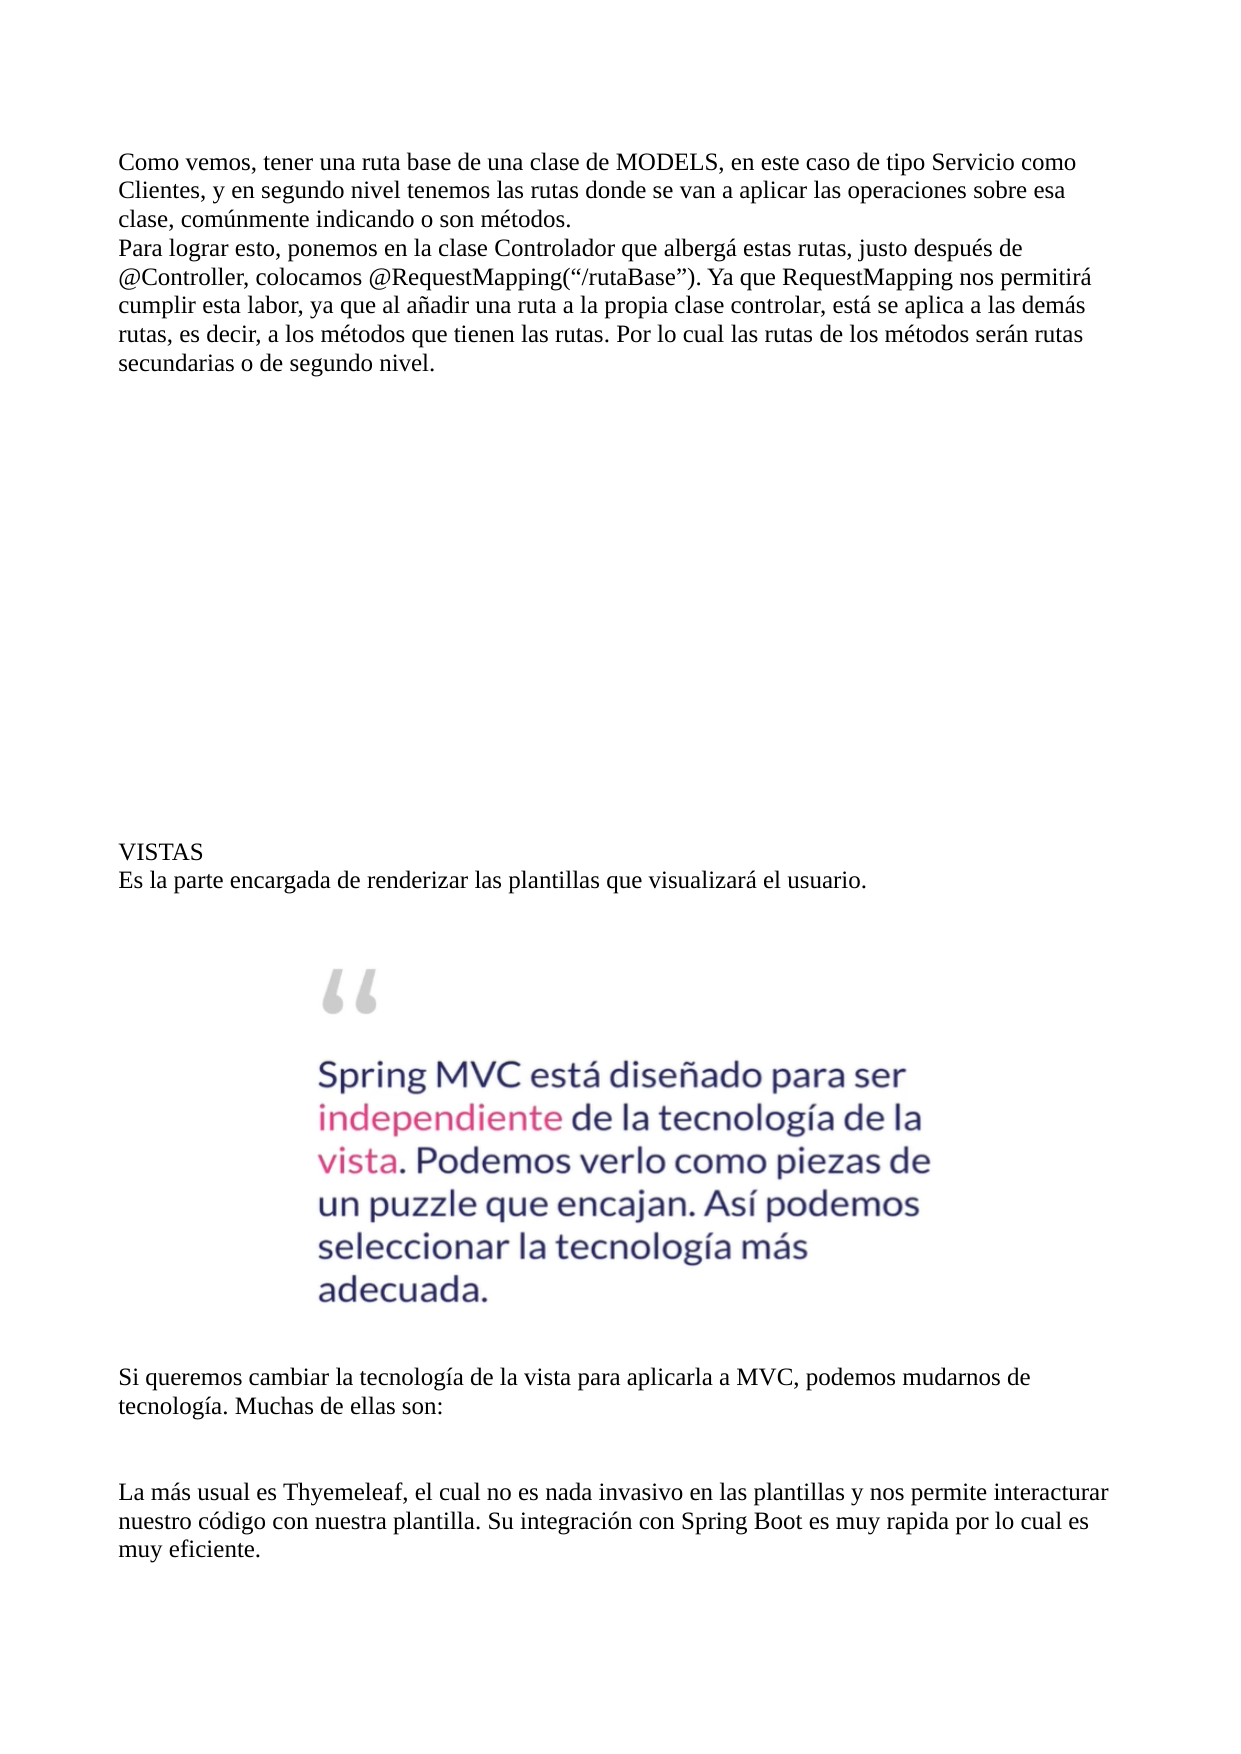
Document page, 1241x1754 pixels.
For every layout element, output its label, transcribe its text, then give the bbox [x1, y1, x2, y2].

text Para lograr esto, ponemos en la clase Controlador que albergá estas rutas, justo después de @Controller, colocamos @RequestMapping(“/rutaBase”). Ya que RequestMapping nos permitirá cumplir esta labor, ya que al añadir una ruta a la propia clase controlar, está se aplica a las demás rutas, es decir, a los métodos que tienen las rutas. Por lo cual las rutas de los métodos serán rutas secundarias o de segundo nivel. [118, 233, 1122, 377]
text VISTAS [118, 837, 1122, 866]
text La más usual es Thyemeleaf, el cual no es nada invasivo en las plantillas y nos permite interacturar nuestro código con nuestra plantilla. Su integración con Spring Boot es muy rapida por lo cual es muy eficiente. [118, 1477, 1122, 1563]
text Es la parte encargada de renderizar las plantillas que visualizará el usuario. [118, 866, 1122, 894]
text Como vemos, tener una ruta base de una clase de MODELS, en este caso de tipo Servicio como Clientes, y en segundo nivel tenemos las rutas donde se van a aplicar las operaciones sobre esa clase, comúnmente indicando o son métodos. [118, 147, 1122, 233]
text Si queremos cambiar la tecnología de la vista para aplicarla a MVC, podemos mudarnos de tecnología. Muchas de ellas son: [118, 923, 1122, 1419]
